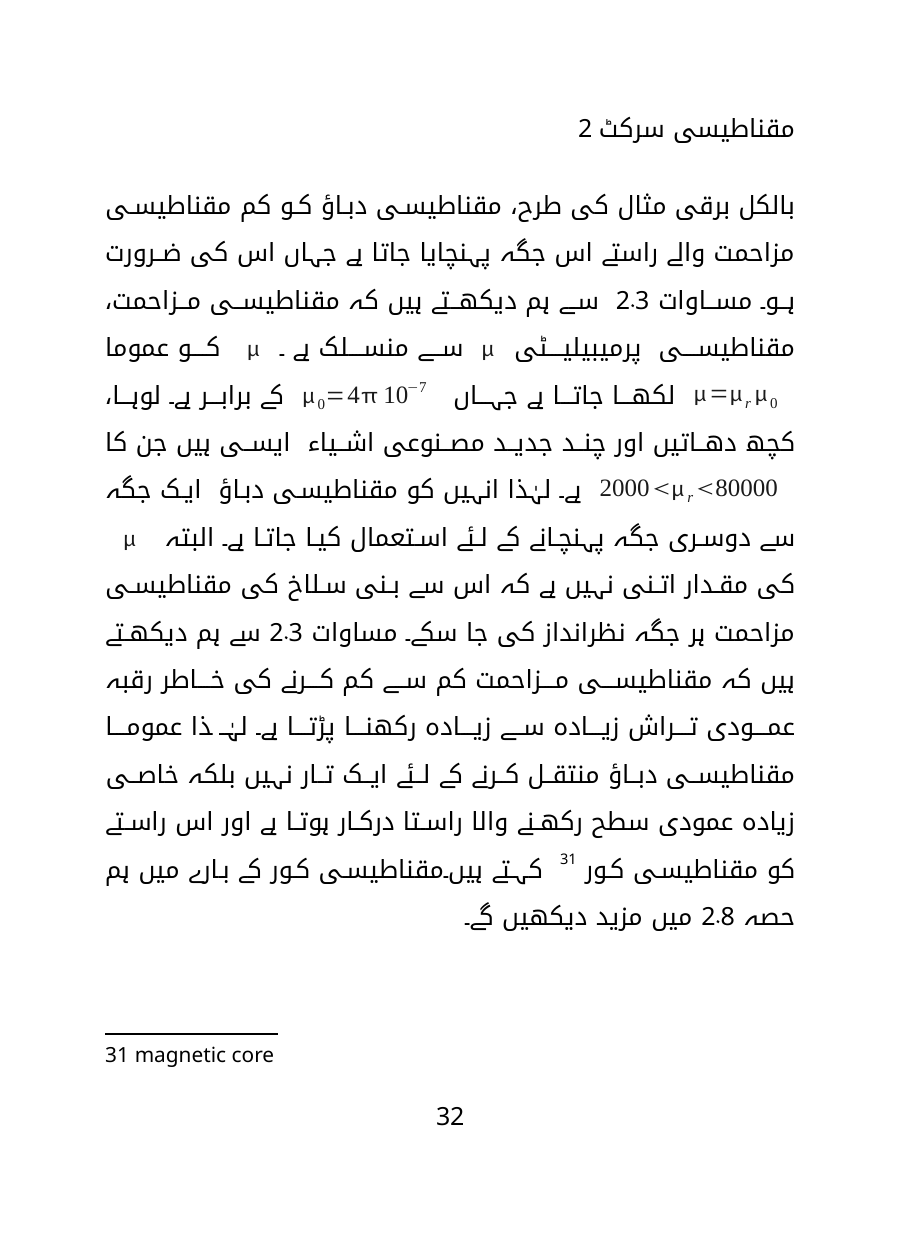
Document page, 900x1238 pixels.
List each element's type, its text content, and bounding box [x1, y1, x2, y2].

text بالکل برقی مثال کی طرح، مقناطیسی دباؤ کو کم مقناطیسی مزاحمت والے راستے اس جگہ پہنچایا جاتا ہے جہاں اس کی ضرورت ہو۔ مساوات 2.3 سے ہم دیکھتے ہیں کہ مقناطیسی مزاحمت، مقناطیسی پرمیبیلیٹیسے منسلک ہے ۔ کو عمومالکھا جاتا ہے جہاں کے برابر ہے۔ لوہا، کچھ دھاتیں اور چند جدید مصنوعی اشیاء ایسی ہیں جن کاہے۔ لہٰذا انہیں کو مقناطیسی دباؤ ایک جگہ سے دوسری جگہ پہنچانے کے لئے استعمال کیا جاتا ہے۔ البتہ کی مقدار اتنی نہیں ہے کہ اس سے بنی سلاخ کی مقناطیسی مزاحمت ہر جگہ نظرانداز کی جا سکے۔ مساوات 2.3 سے ہم دیکھتے ہیں کہ مقناطیسی مزاحمت کم سے کم کرنے کی خاطر رقبہ عمودی تراش زیادہ سے زیادہ رکھنا پڑتا ہے۔ لہٰذا عموما مقناطیسی دباؤ منتقل کرنے کے لئے ایک تار نہیں بلکہ خاصی زیادہ عمودی سطح رکھنے والا راستا درکار ہوتا ہے اور اس راستے کو مقناطیسی کور کہتے ہیں۔مقناطیسی کور کے بارے میں ہم حصہ 2.8 میں مزید دیکھیں گے۔ [105, 182, 795, 941]
text magnetic core [105, 1040, 795, 1068]
